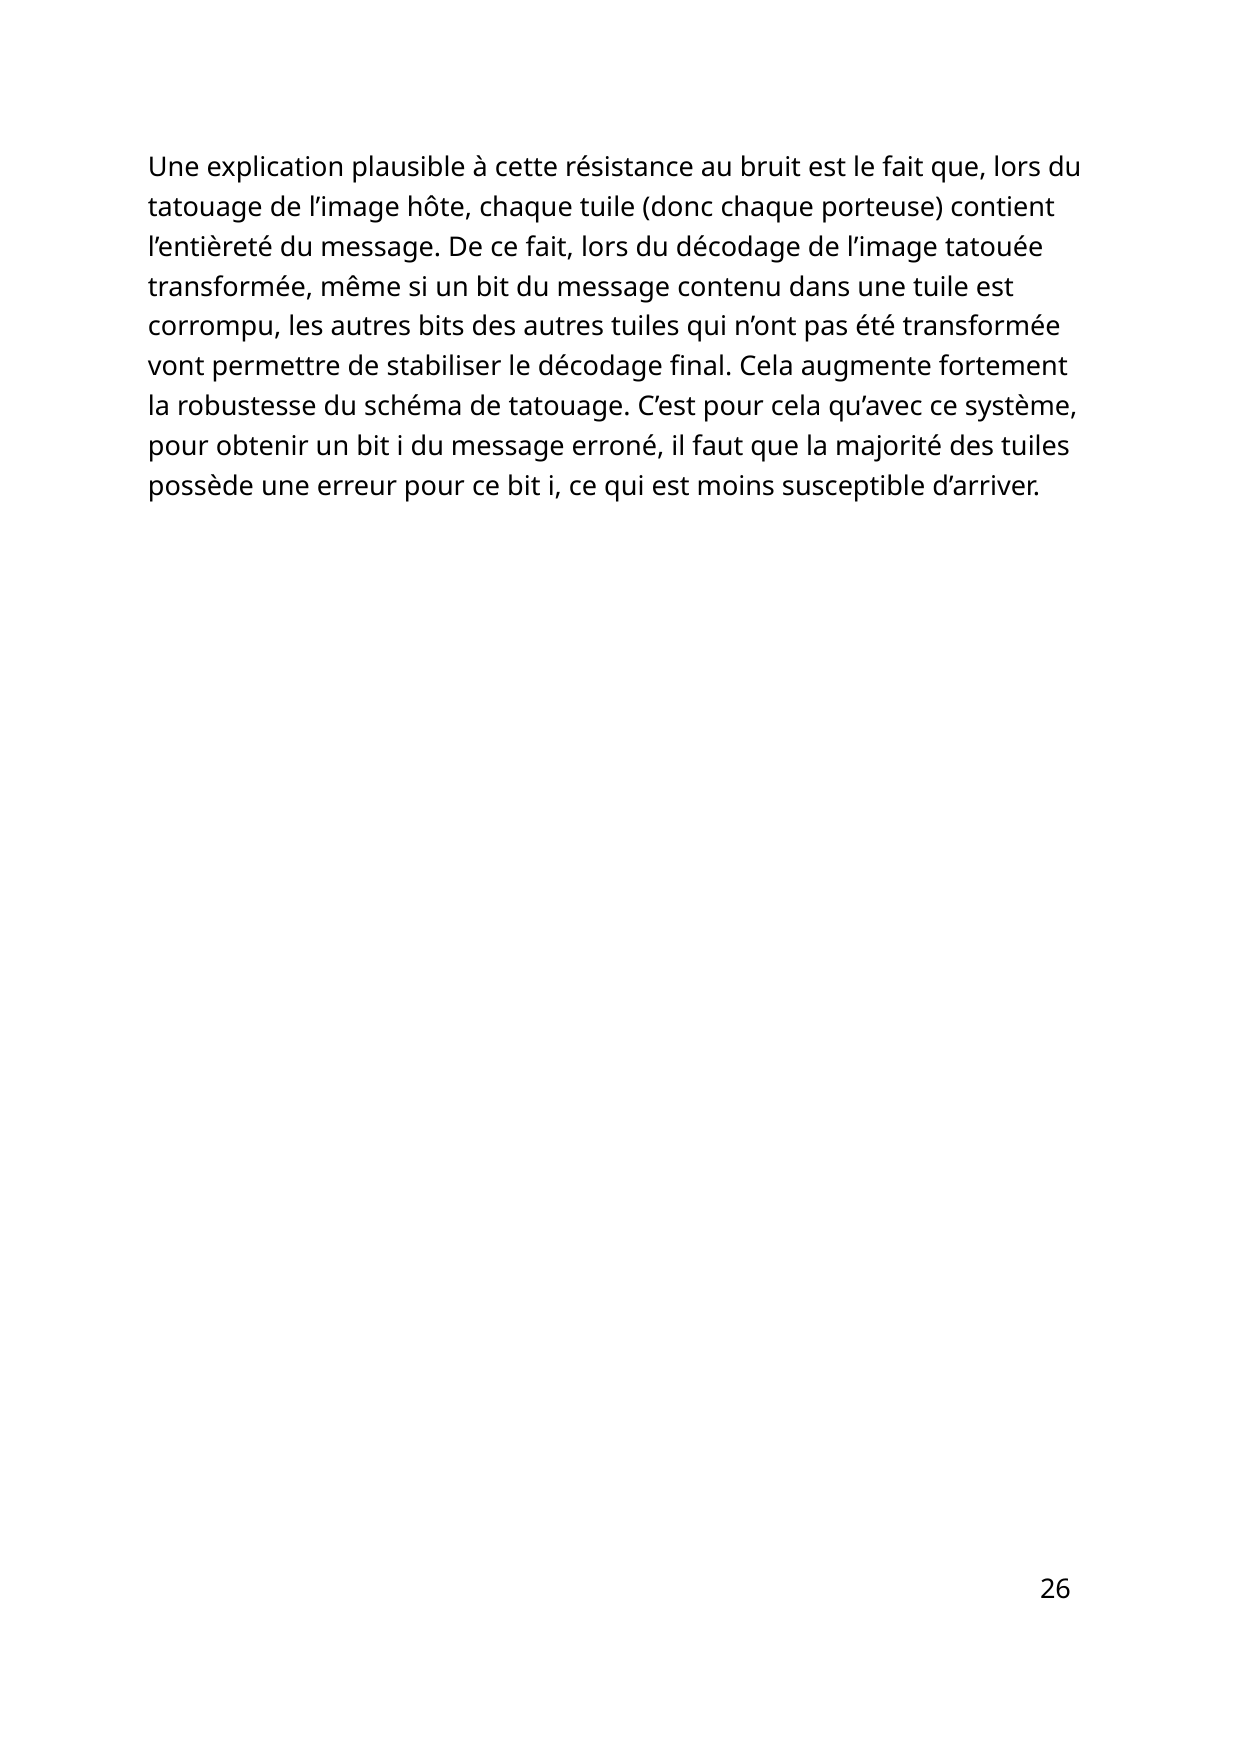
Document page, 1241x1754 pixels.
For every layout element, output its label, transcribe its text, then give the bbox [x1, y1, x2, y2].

text Une explication plausible à cette résistance au bruit est le fait que, lors du tatouage de l’image hôte, chaque tuile (donc chaque porteuse) contient l’entièreté du message. De ce fait, lors du décodage de l’image tatouée transformée, même si un bit du message contenu dans une tuile est corrompu, les autres bits des autres tuiles qui n’ont pas été transformée vont permettre de stabiliser le décodage final. Cela augmente fortement la robustesse du schéma de tatouage. C’est pour cela qu’avec ce système, pour obtenir un bit i du message erroné, il faut que la majorité des tuiles possède une erreur pour ce bit i, ce qui est moins susceptible d’arriver. [148, 148, 1093, 503]
